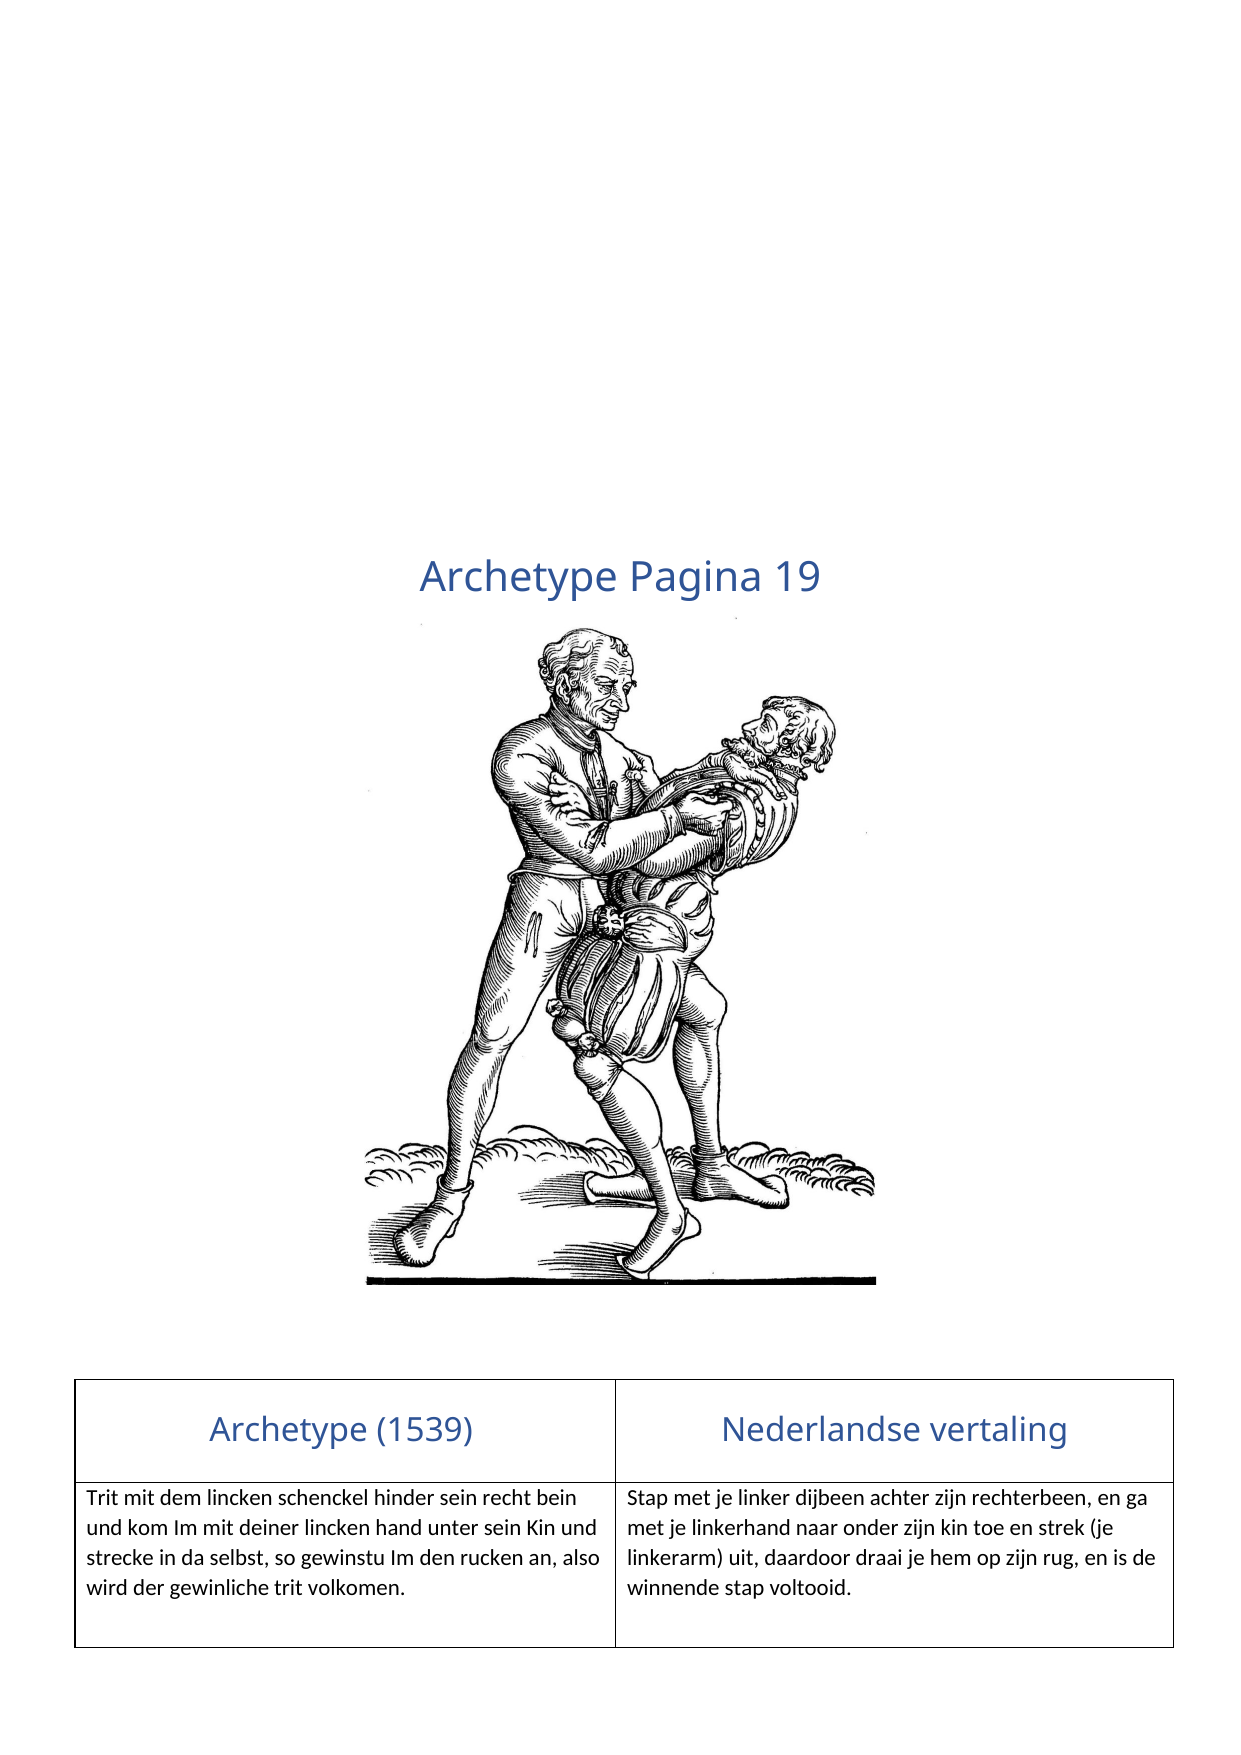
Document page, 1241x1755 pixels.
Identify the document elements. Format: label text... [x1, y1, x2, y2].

subtitle Archetype Pagina 19 [75, 547, 1165, 604]
table_header Nederlandse vertaling [616, 1380, 1173, 1482]
table_header Archetype (1539) [76, 1380, 615, 1482]
table_cell Trit mit dem lincken schenckel hinder sein recht bein und kom Im mit deiner lincken hand unter sein Kin und strecke in da selbst, so gewinstu Im den rucken an, also wird der gewinliche trit volkomen. [76, 1483, 615, 1647]
picture [364, 607, 877, 1285]
table_cell Stap met je linker dijbeen achter zijn rechterbeen, en ga met je linkerhand naar onder zijn kin toe en strek (je linkerarm) uit, daardoor draai je hem op zijn rug, en is de winnende stap voltooid. [616, 1483, 1173, 1647]
